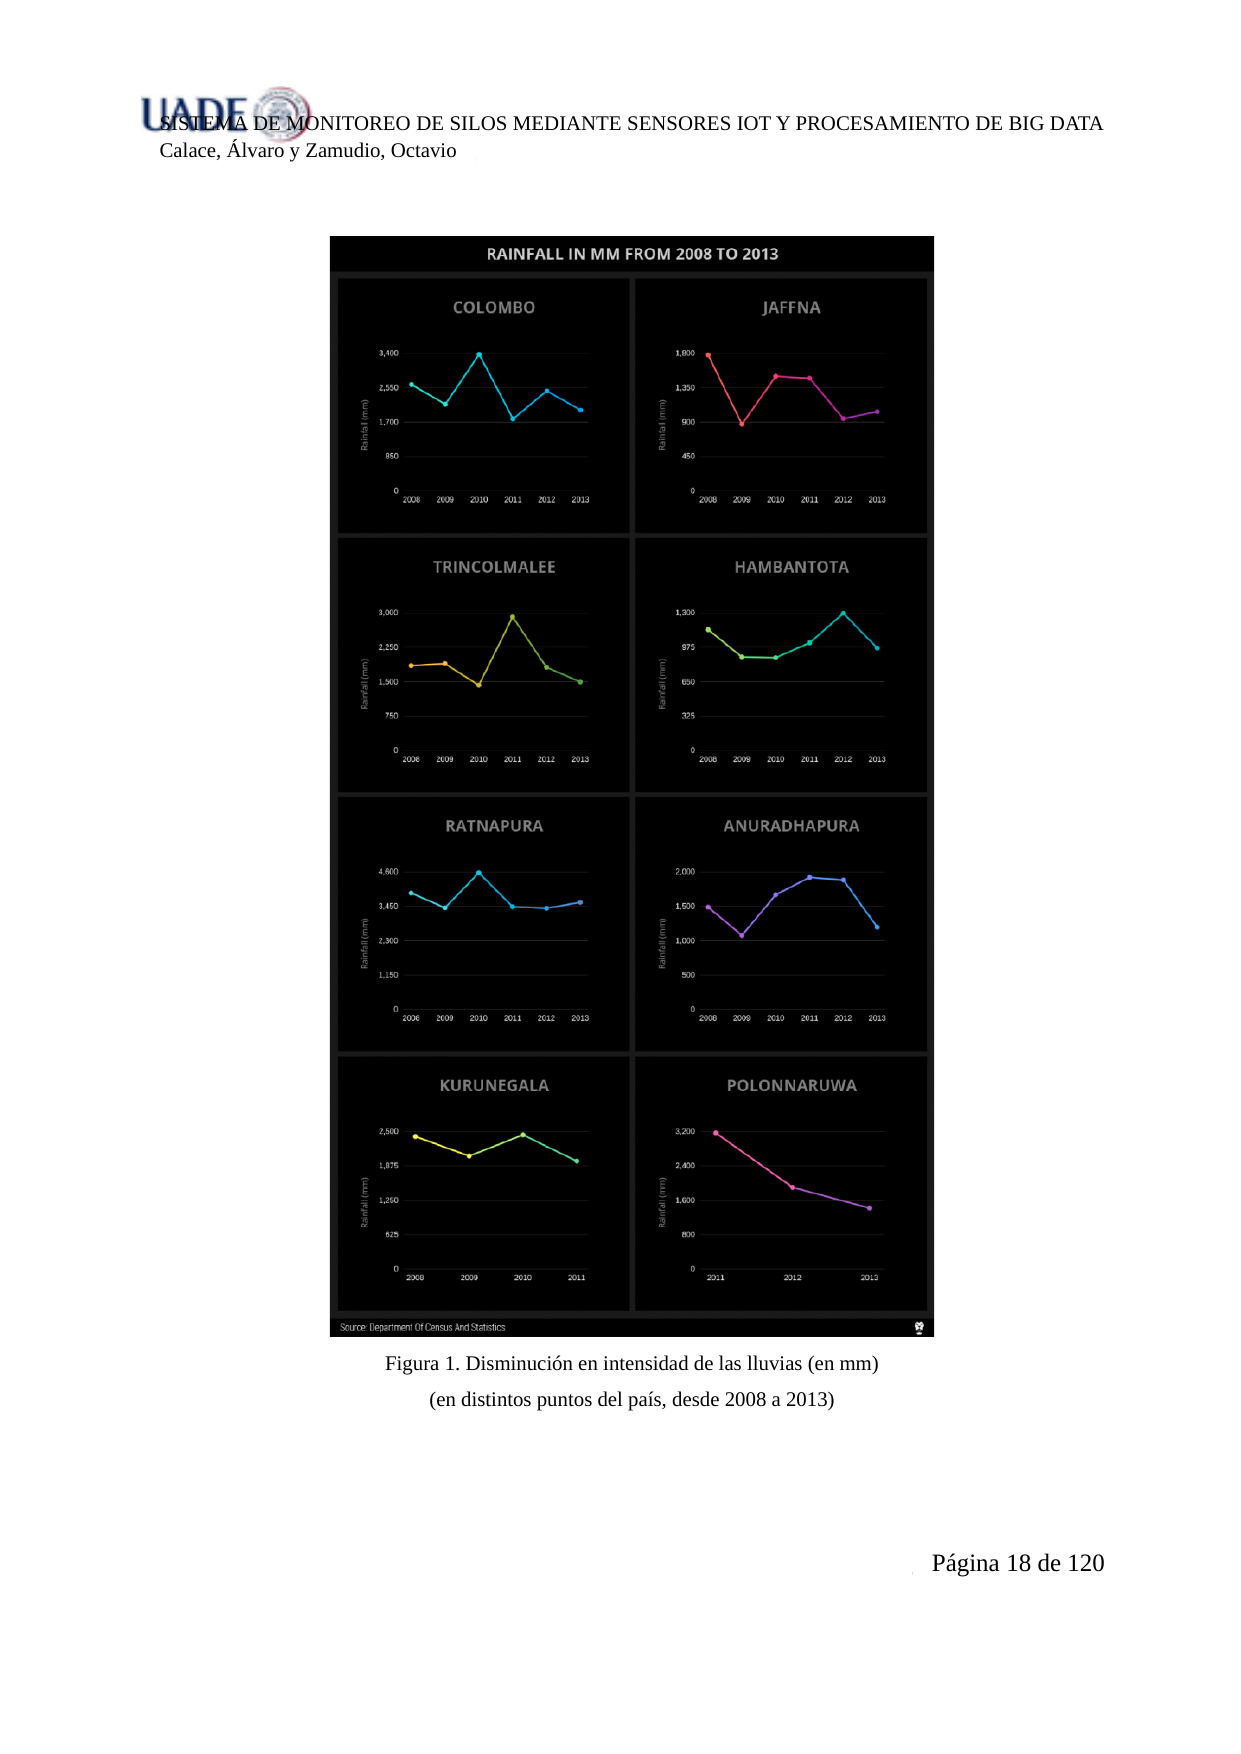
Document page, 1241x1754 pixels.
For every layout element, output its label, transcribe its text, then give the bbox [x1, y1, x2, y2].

subtitle Figura 1. Disminución en intensidad de las lluvias (en mm) [159, 1351, 1104, 1375]
picture [140, 86, 314, 146]
picture [329, 236, 935, 1337]
subtitle (en distintos puntos del país, desde 2008 a 2013) [159, 1387, 1104, 1411]
